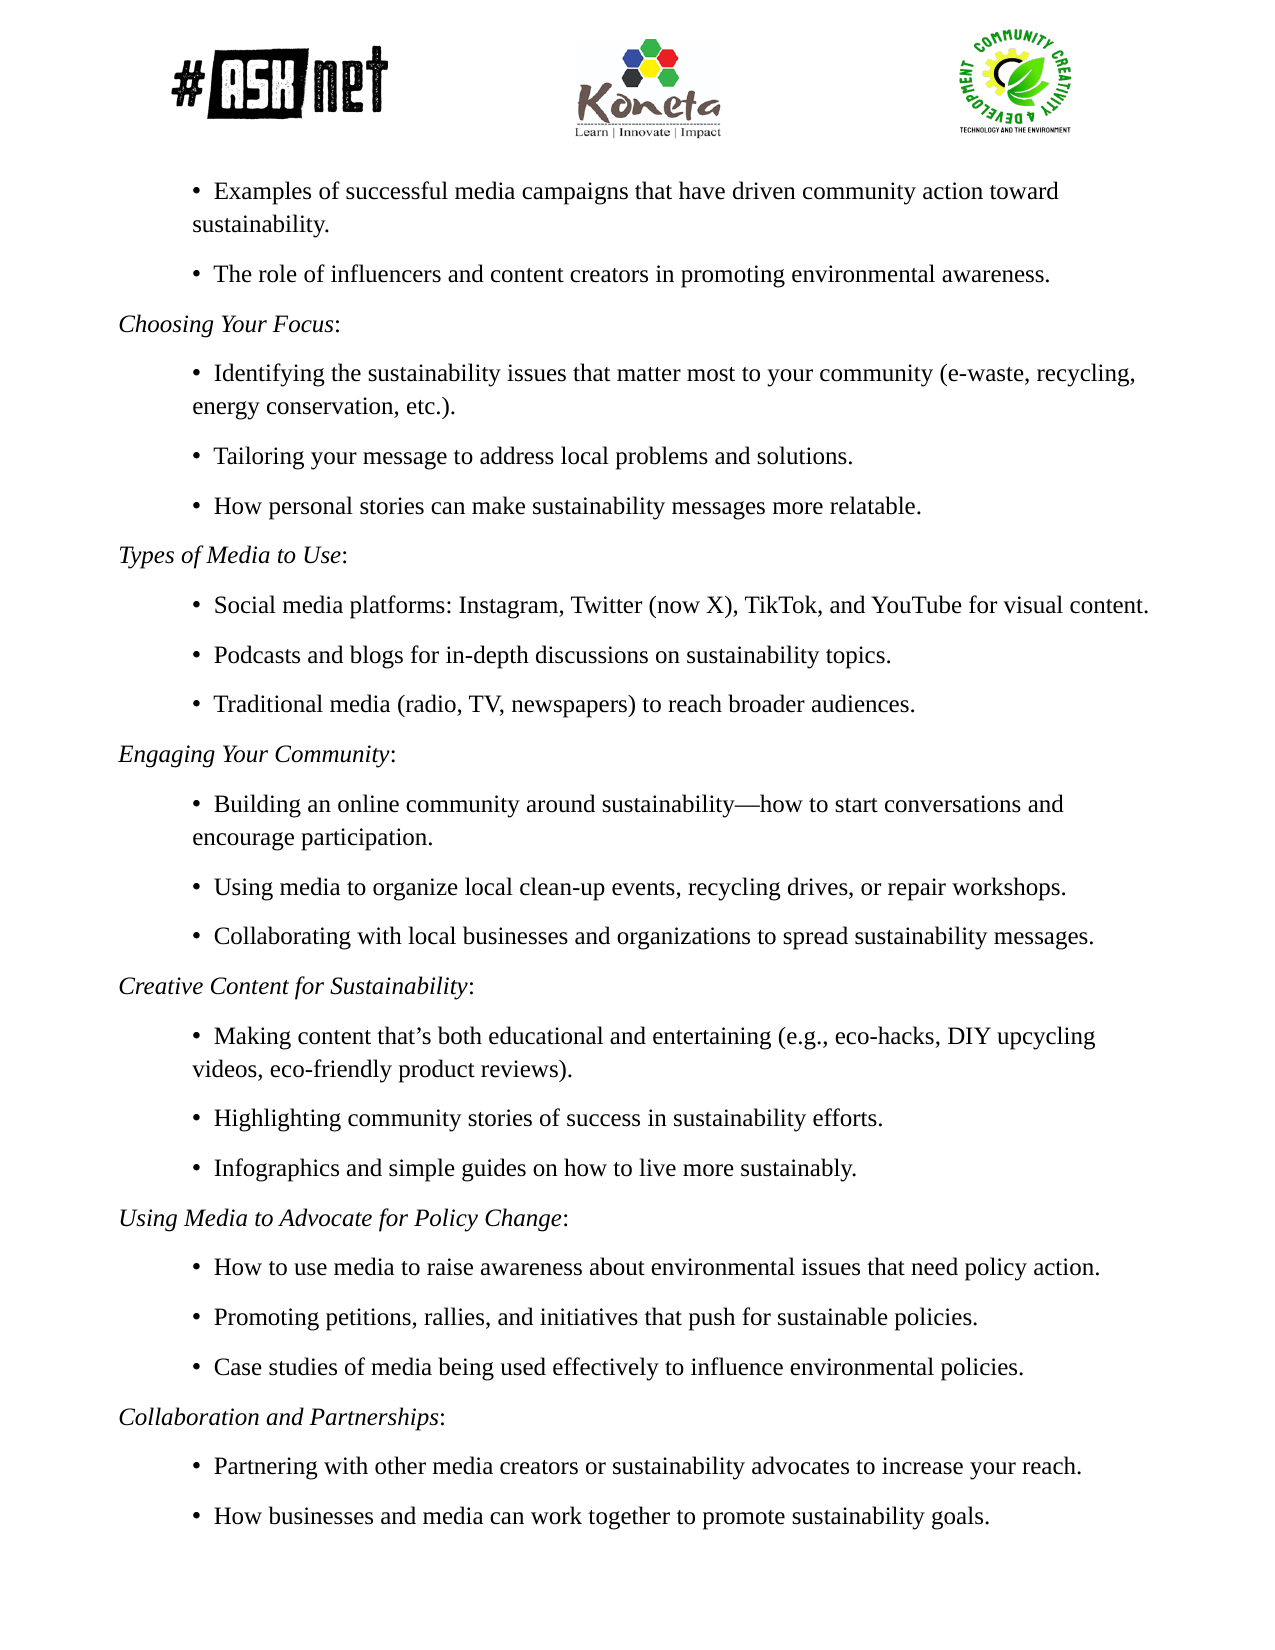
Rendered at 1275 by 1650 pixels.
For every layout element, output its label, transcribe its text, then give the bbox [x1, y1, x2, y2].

list How personal stories can make sustainability messages more relatable. [118, 491, 1157, 519]
text Creative Content for Sustainability: [118, 971, 1157, 1000]
text Engaging Your Community: [118, 739, 1157, 768]
list Building an online community around sustainability—how to start conversations and encourage participation. [118, 789, 1157, 851]
list Using media to organize local clean-up events, recycling drives, or repair workshops. [118, 872, 1157, 900]
picture [575, 39, 721, 139]
text Collaboration and Partnerships: [118, 1402, 1157, 1430]
list Tailoring your message to address local problems and solutions. [118, 441, 1157, 470]
list Traditional media (radio, TV, newspapers) to reach broader audiences. [118, 689, 1157, 718]
list Infographics and simple guides on how to live more sustainably. [118, 1153, 1157, 1182]
list Promoting petitions, rallies, and initiatives that push for sustainable policies. [118, 1302, 1157, 1331]
list Identifying the sustainability issues that matter most to your community (e-waste, recycling, energy conservation, etc.). [118, 358, 1157, 420]
list How businesses and media can work together to promote sustainability goals. [118, 1501, 1157, 1530]
list Podcasts and blogs for in-depth discussions on sustainability topics. [118, 640, 1157, 669]
text Types of Media to Use: [118, 541, 1157, 569]
picture [931, 8, 1098, 149]
list Social media platforms: Instagram, Twitter (now X), TikTok, and YouTube for visual content. [118, 590, 1157, 619]
list Partnering with other media creators or sustainability advocates to increase your reach. [118, 1451, 1157, 1480]
list Case studies of media being used effectively to influence environmental policies. [118, 1352, 1157, 1381]
picture [170, 39, 392, 122]
list The role of influencers and content creators in promoting environmental awareness. [118, 259, 1157, 288]
list Highlighting community stories of success in sustainability efforts. [118, 1103, 1157, 1132]
text Using Media to Advocate for Policy Change: [118, 1203, 1157, 1232]
list Examples of successful media campaigns that have driven community action toward sustainability. [118, 176, 1157, 238]
list Making content that’s both educational and entertaining (e.g., eco-hacks, DIY upcycling videos, eco-friendly product reviews). [118, 1021, 1157, 1082]
list How to use media to raise awareness about environmental issues that need policy action. [118, 1252, 1157, 1281]
text Choosing Your Focus: [118, 309, 1157, 337]
list Collaborating with local businesses and organizations to spread sustainability messages. [118, 921, 1157, 950]
